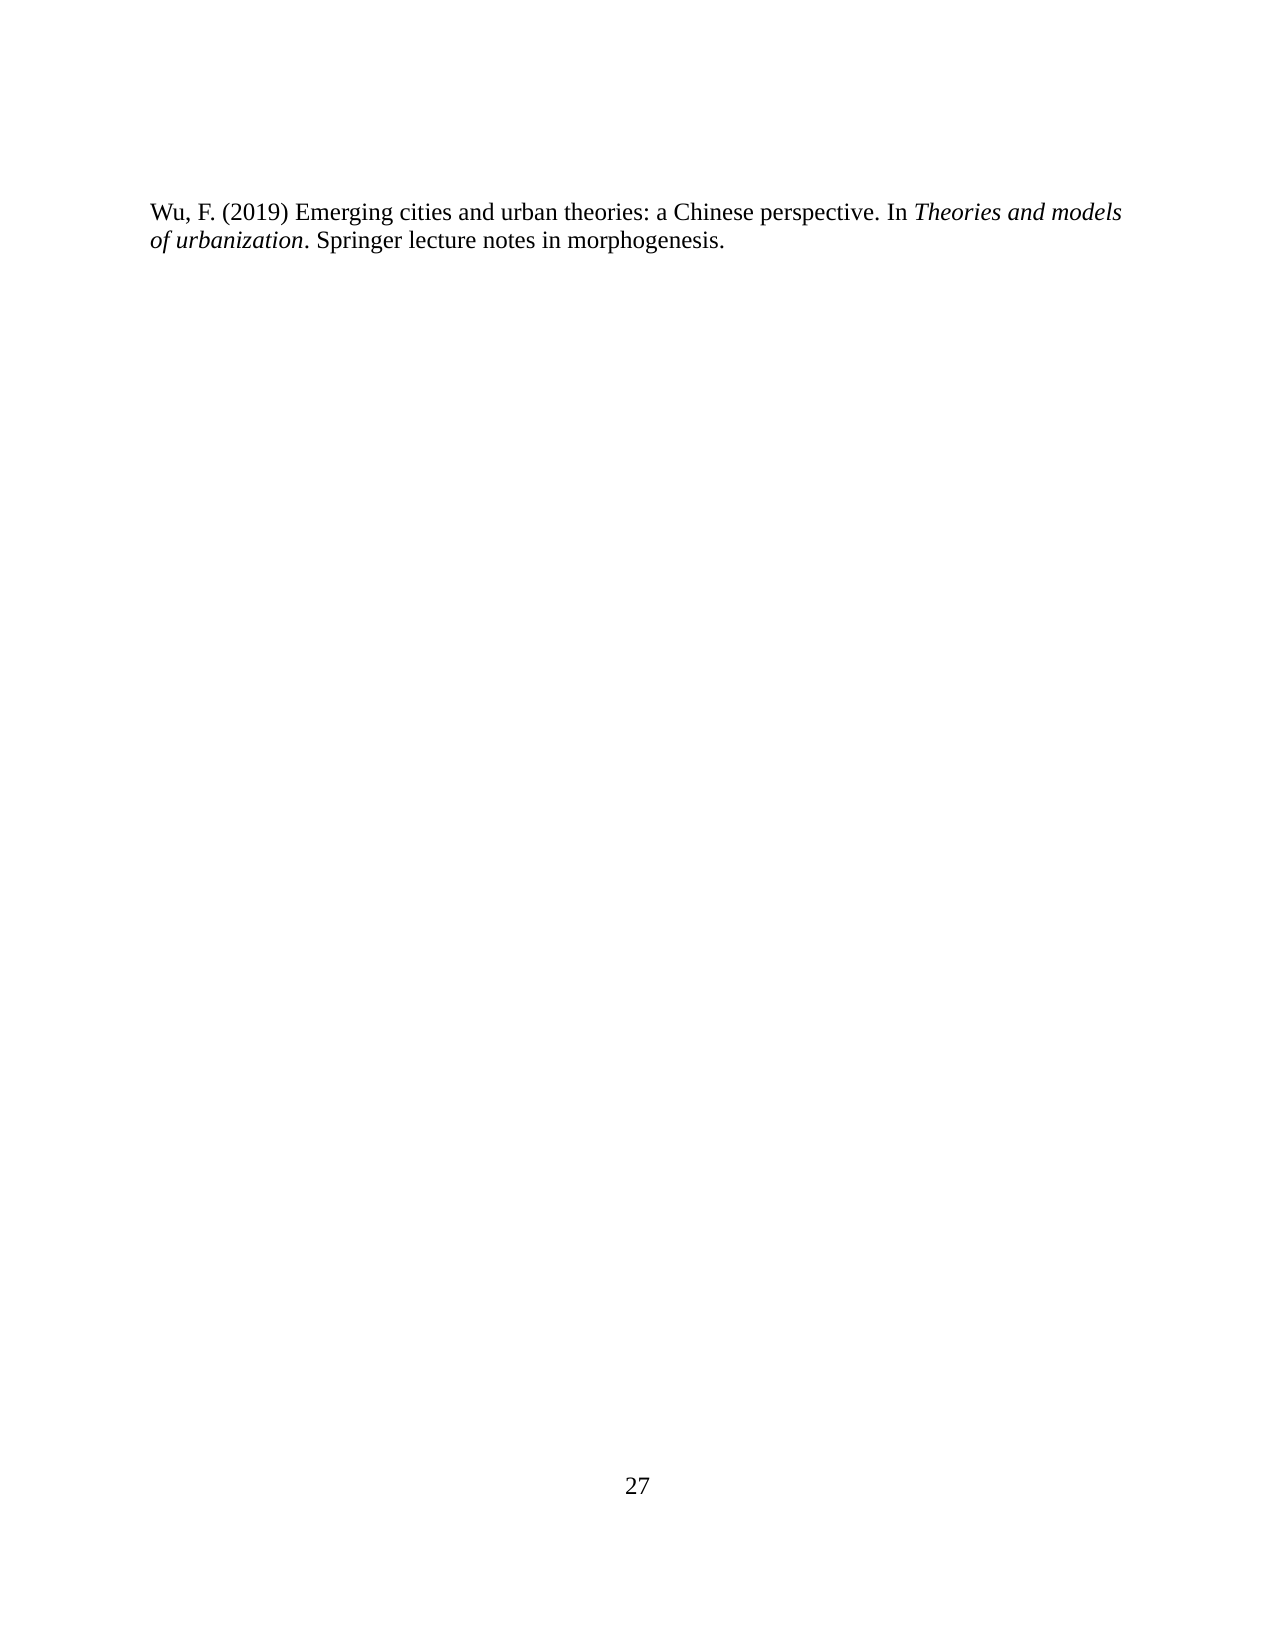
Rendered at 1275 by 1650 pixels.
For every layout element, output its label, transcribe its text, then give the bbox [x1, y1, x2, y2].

text Wu, F. (2019) Emerging cities and urban theories: a Chinese perspective. In Theories and models of urbanization. Springer lecture notes in morphogenesis. [150, 197, 1125, 254]
